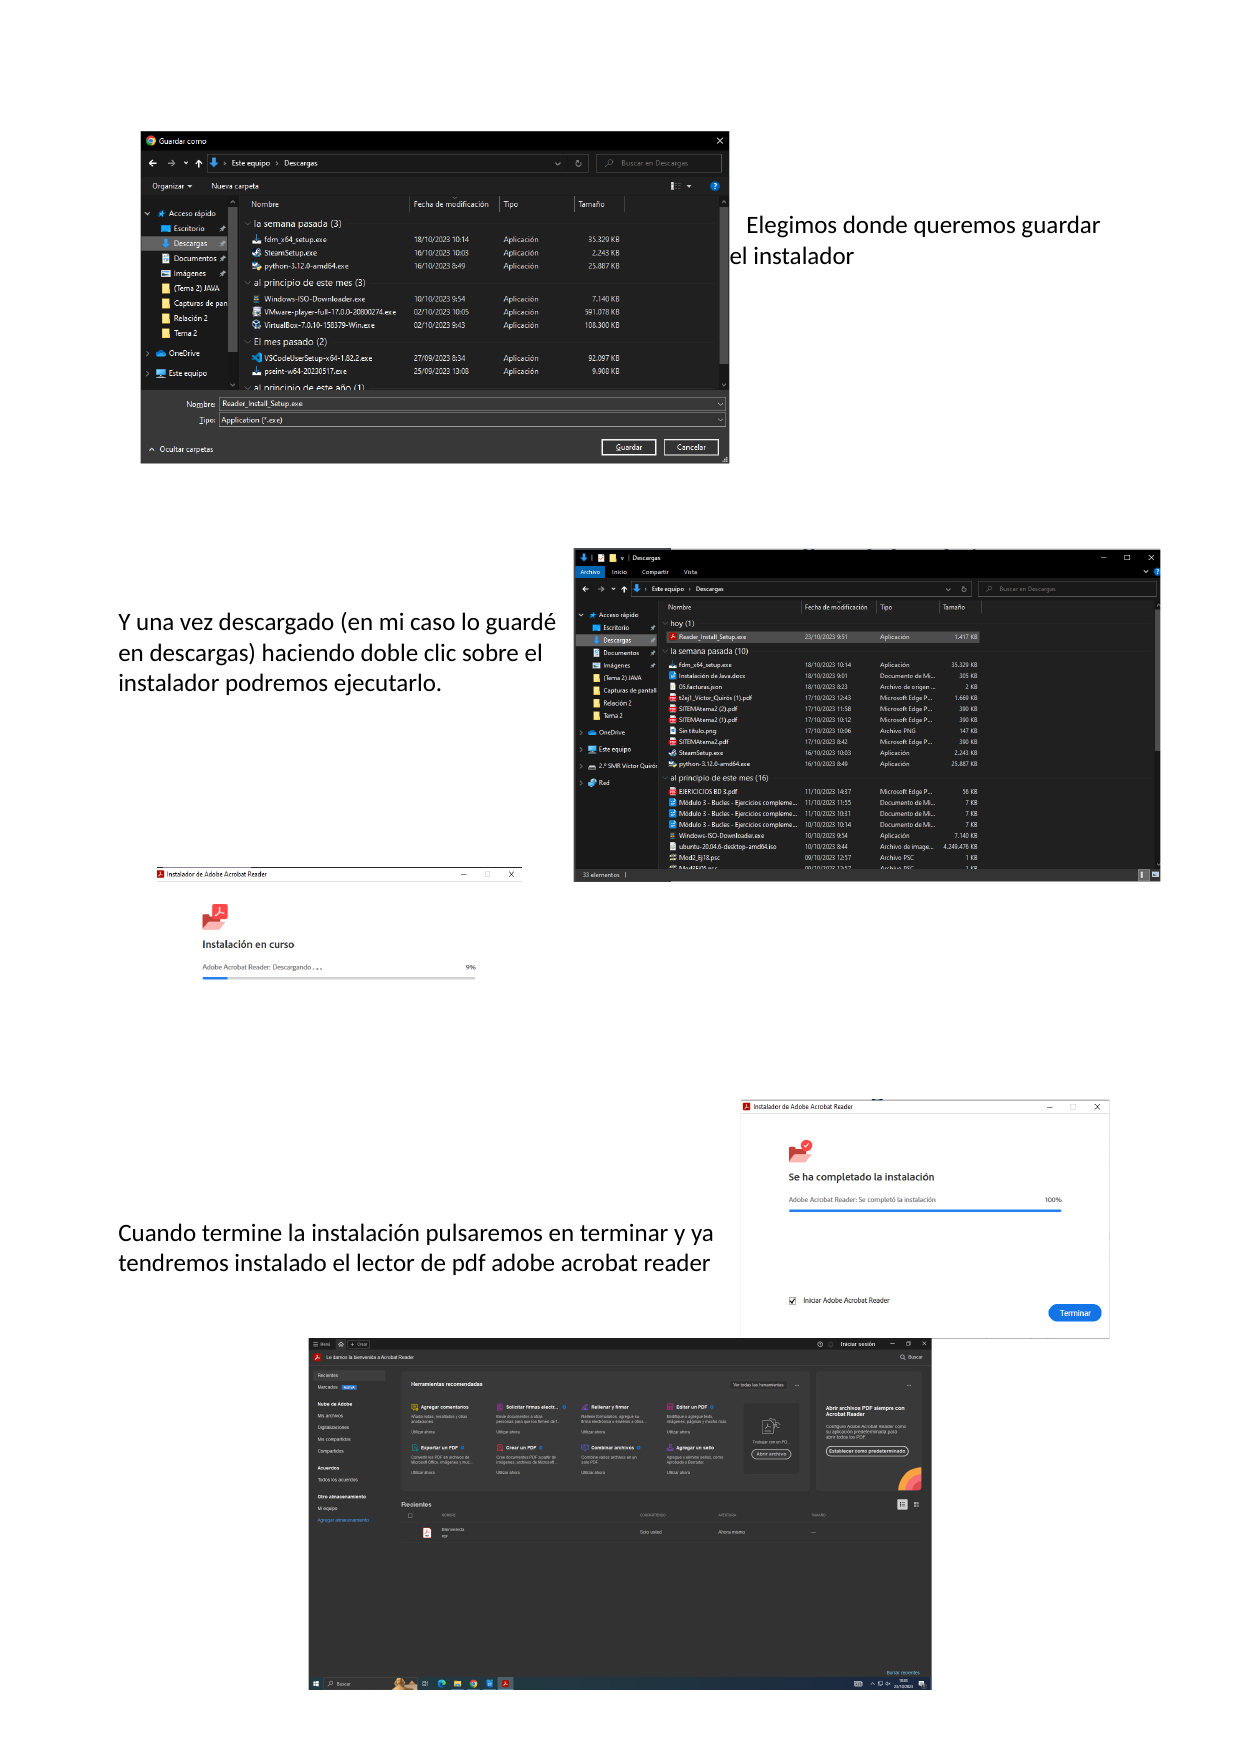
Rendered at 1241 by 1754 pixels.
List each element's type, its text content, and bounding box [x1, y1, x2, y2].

text [1061, 1217, 1122, 1278]
picture [573, 548, 1161, 882]
picture [208, 867, 472, 1105]
text Y una vez descargado (en mi caso lo guardé en descargas) haciendo doble clic sobre el instalador podremos ejecutarlo. [118, 606, 573, 698]
text [118, 210, 140, 271]
text Elegimos donde queremos guardar el instalador [730, 210, 1122, 271]
picture [140, 131, 730, 465]
text Cuando termine la instalación pulsaremos en terminar y ya tendremos instalado el lector de pdf adobe acrobat reader [118, 1217, 791, 1278]
picture [308, 1099, 1061, 1690]
